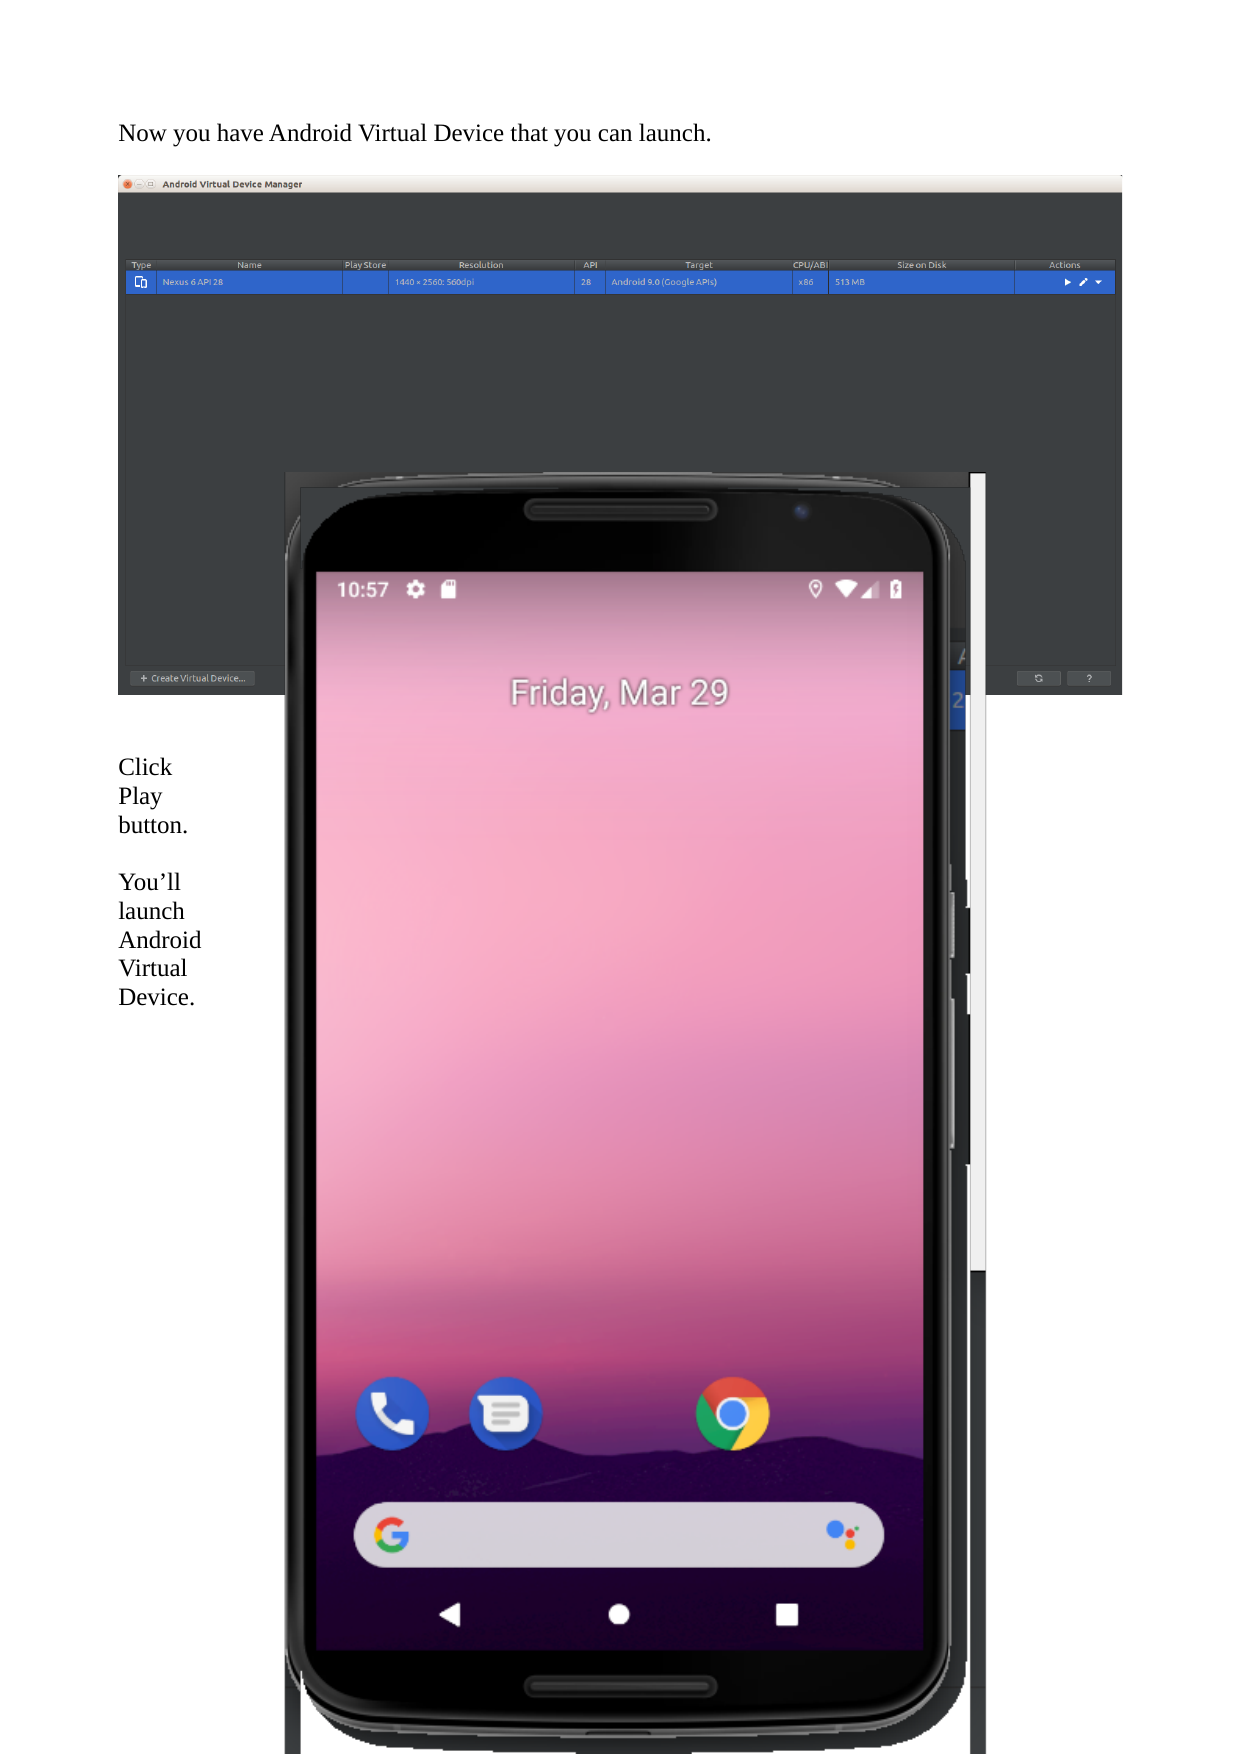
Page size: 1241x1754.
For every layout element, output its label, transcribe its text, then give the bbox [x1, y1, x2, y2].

text [1019, 752, 1122, 838]
picture [118, 175, 1123, 1754]
text You’ll launch Android Virtual Device. [118, 867, 221, 1011]
text [1019, 867, 1122, 1011]
text Now you have Android Virtual Device that you can launch. [118, 118, 1122, 147]
text Click Play button. [118, 752, 221, 838]
